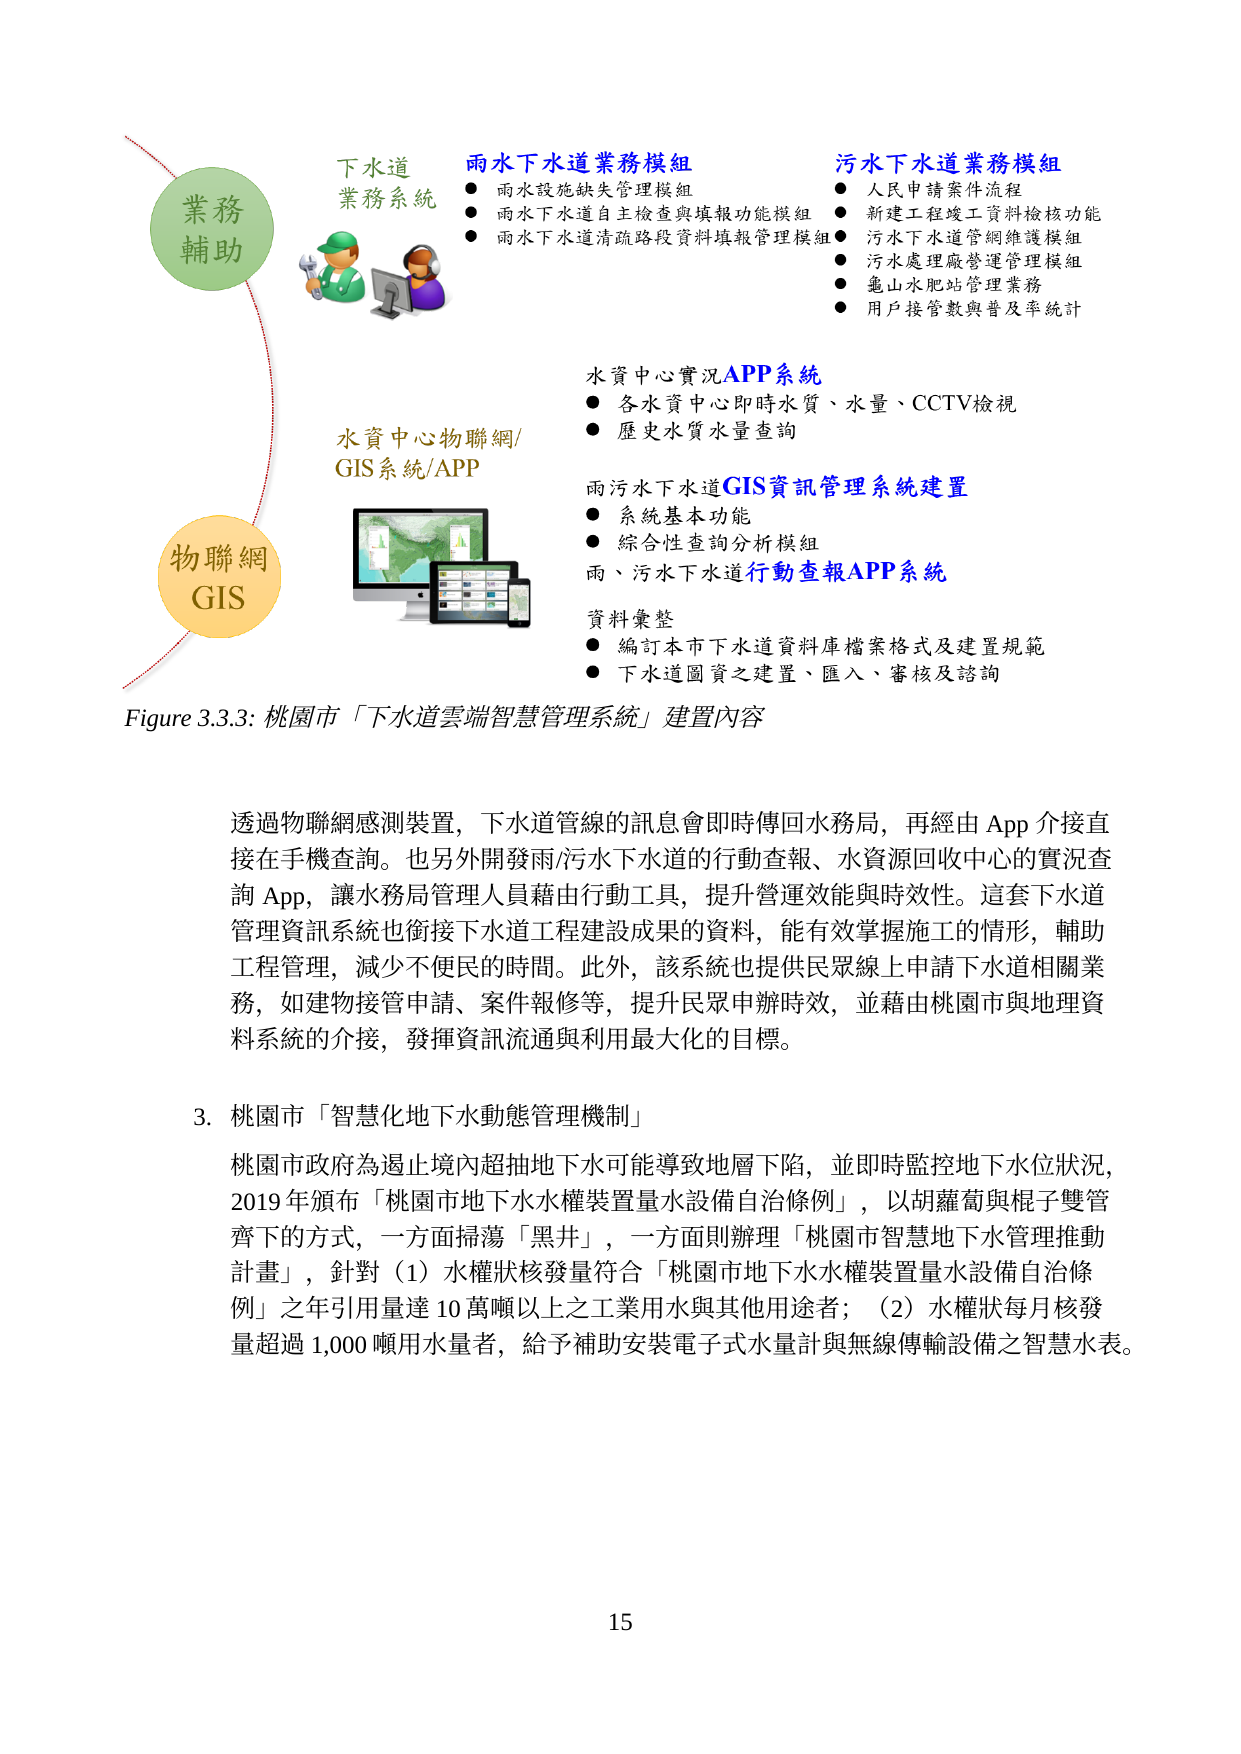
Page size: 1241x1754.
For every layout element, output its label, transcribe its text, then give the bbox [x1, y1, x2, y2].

list Figure 3.3.3: 桃園市「下水道雲端智慧管理系統」建置內容 [118, 699, 1122, 734]
list 透過物聯網感測裝置，下水道管線的訊息會即時傳回水務局，再經由App 介接直接在手機查詢。也另外開發雨/污水下水道的行動查報、水資源回收中心的實況查詢 App，讓水務局管理人員藉由行動工具，提升營運效能與時效性。這套下水道管理資訊系統也銜接下水道工程建設成果的資料，能有效掌握施工的情形，輔助工程管理，減少不便民的時間。此外，該系統也提供民眾線上申請下水道相關業務，如建物接管申請、案件報修等，提升民眾申辦時效，並藉由桃園市與地理資料系統的介接，發揮資訊流通與利用最大化的目標。 [193, 804, 1122, 1084]
list 桃園市「智慧化地下水動態管理機制」 [193, 1097, 1122, 1133]
list 桃園市政府為遏止境內超抽地下水可能導致地層下陷，並即時監控地下水位狀況，2019年頒布「桃園市地下水水權裝置量水設備自治條例」，以胡蘿蔔與棍子雙管齊下的方式，一方面掃蕩「黑井」，一方面則辦理「桃園市智慧地下水管理推動計畫」，針對（1）水權狀核發量符合「桃園市地下水水權裝置量水設備自治條例」之年引用量達10萬噸以上之工業用水與其他用途者；（2）水權狀每月核發量超過1,000噸用水量者，給予補助安裝電子式水量計與無線傳輸設備之智慧水表。 [193, 1145, 1122, 1390]
picture [118, 130, 1123, 699]
